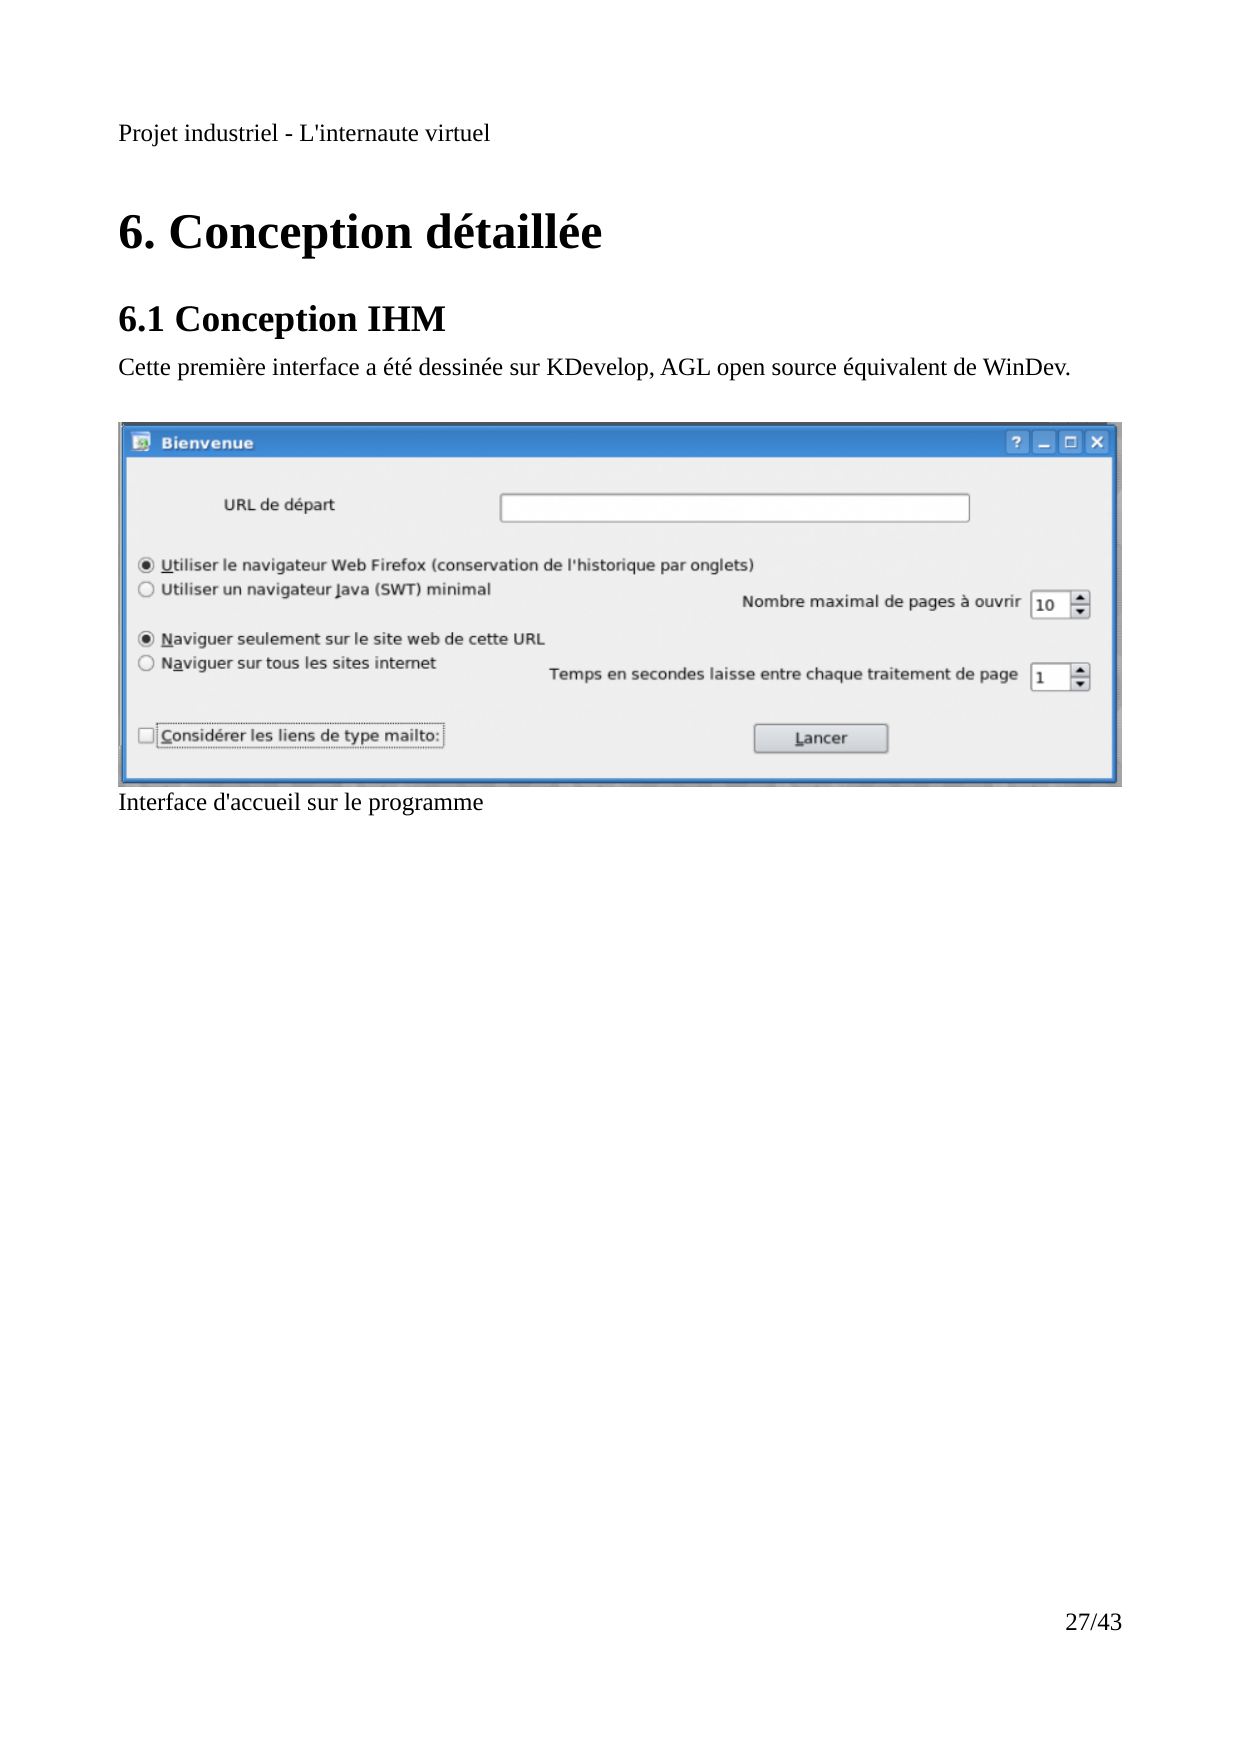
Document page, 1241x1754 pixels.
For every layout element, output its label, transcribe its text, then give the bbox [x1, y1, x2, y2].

subtitle 6. Conception détaillée [118, 201, 1122, 259]
text Interface d'accueil sur le programme [118, 787, 1122, 816]
picture [118, 422, 1122, 787]
text Cette première interface a été dessinée sur KDevelop, AGL open source équivalent de WinDev. [118, 352, 1122, 381]
subtitle 6.1 Conception IHM [118, 296, 1122, 339]
